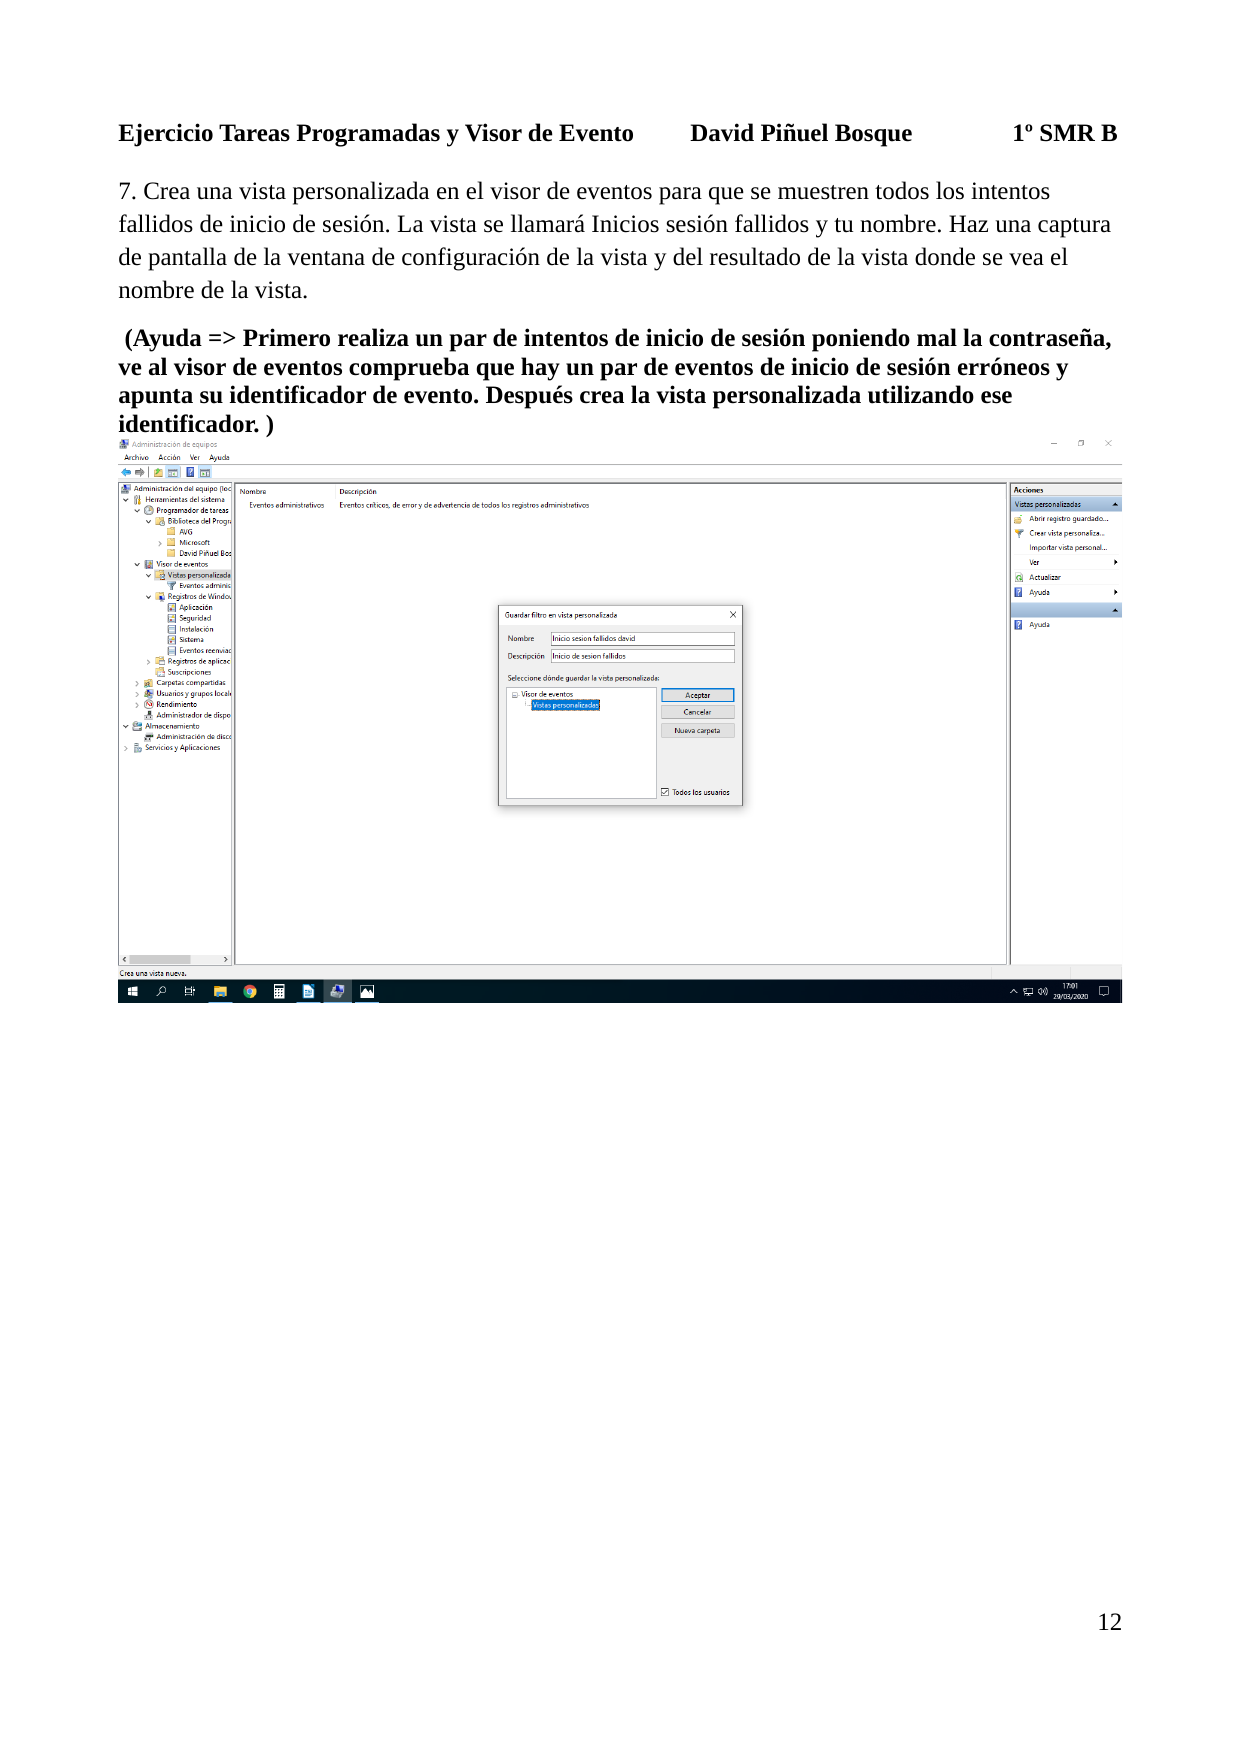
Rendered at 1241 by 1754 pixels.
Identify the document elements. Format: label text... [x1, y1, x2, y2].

picture [118, 438, 1123, 1003]
text 7. Crea una vista personalizada en el visor de eventos para que se muestren todos los intentos fallidos de inicio de sesión. La vista se llamará Inicios sesión fallidos y tu nombre. Haz una captura de pantalla de la ventana de configuración de la vista y del resultado de la vista donde se vea el nombre de la vista. [118, 176, 1122, 304]
text (Ayuda => Primero realiza un par de intentos de inicio de sesión poniendo mal la contraseña, ve al visor de eventos comprueba que hay un par de eventos de inicio de sesión erróneos y apunta su identificador de evento. Después crea la vista personalizada utilizando ese identificador. ) [118, 323, 1122, 438]
